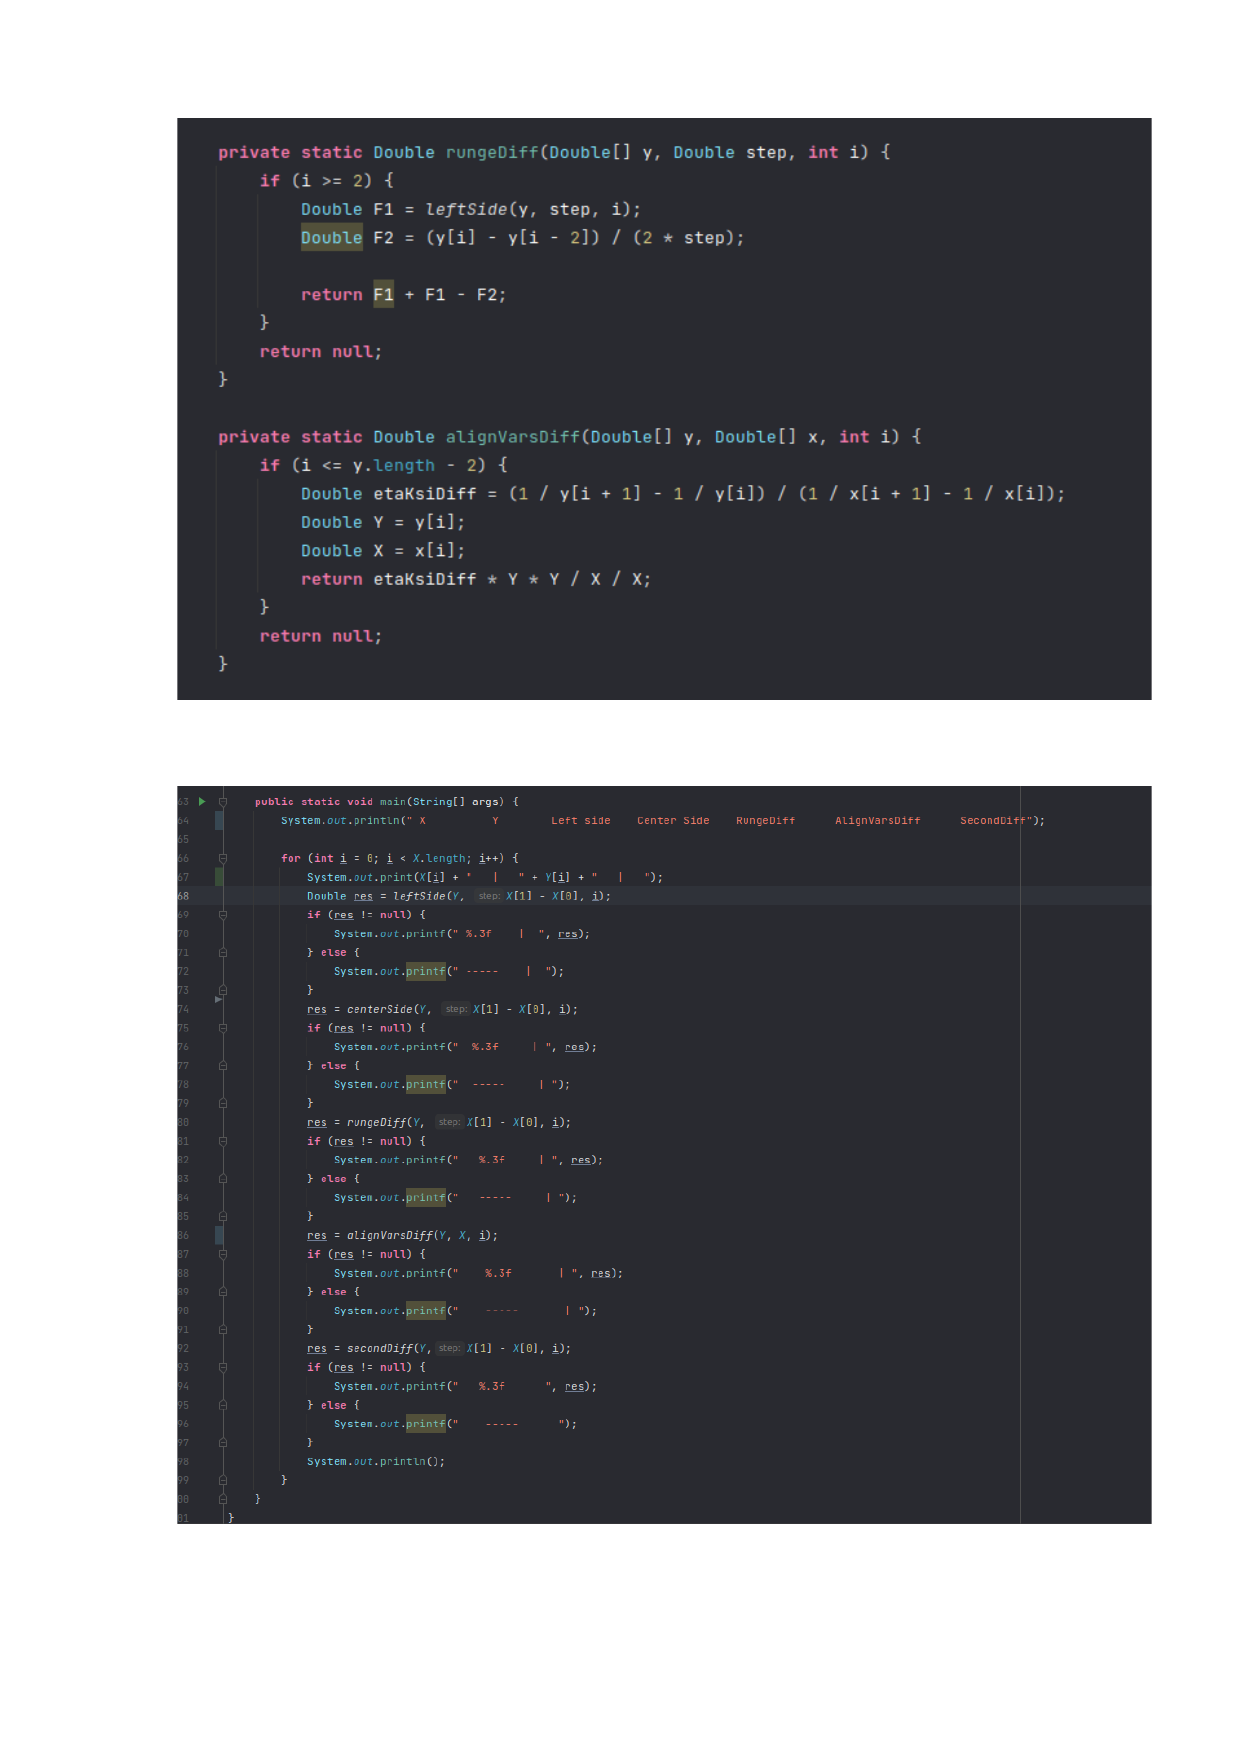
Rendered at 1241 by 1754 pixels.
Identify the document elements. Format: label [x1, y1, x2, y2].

picture [177, 118, 1152, 700]
picture [177, 786, 1152, 1524]
